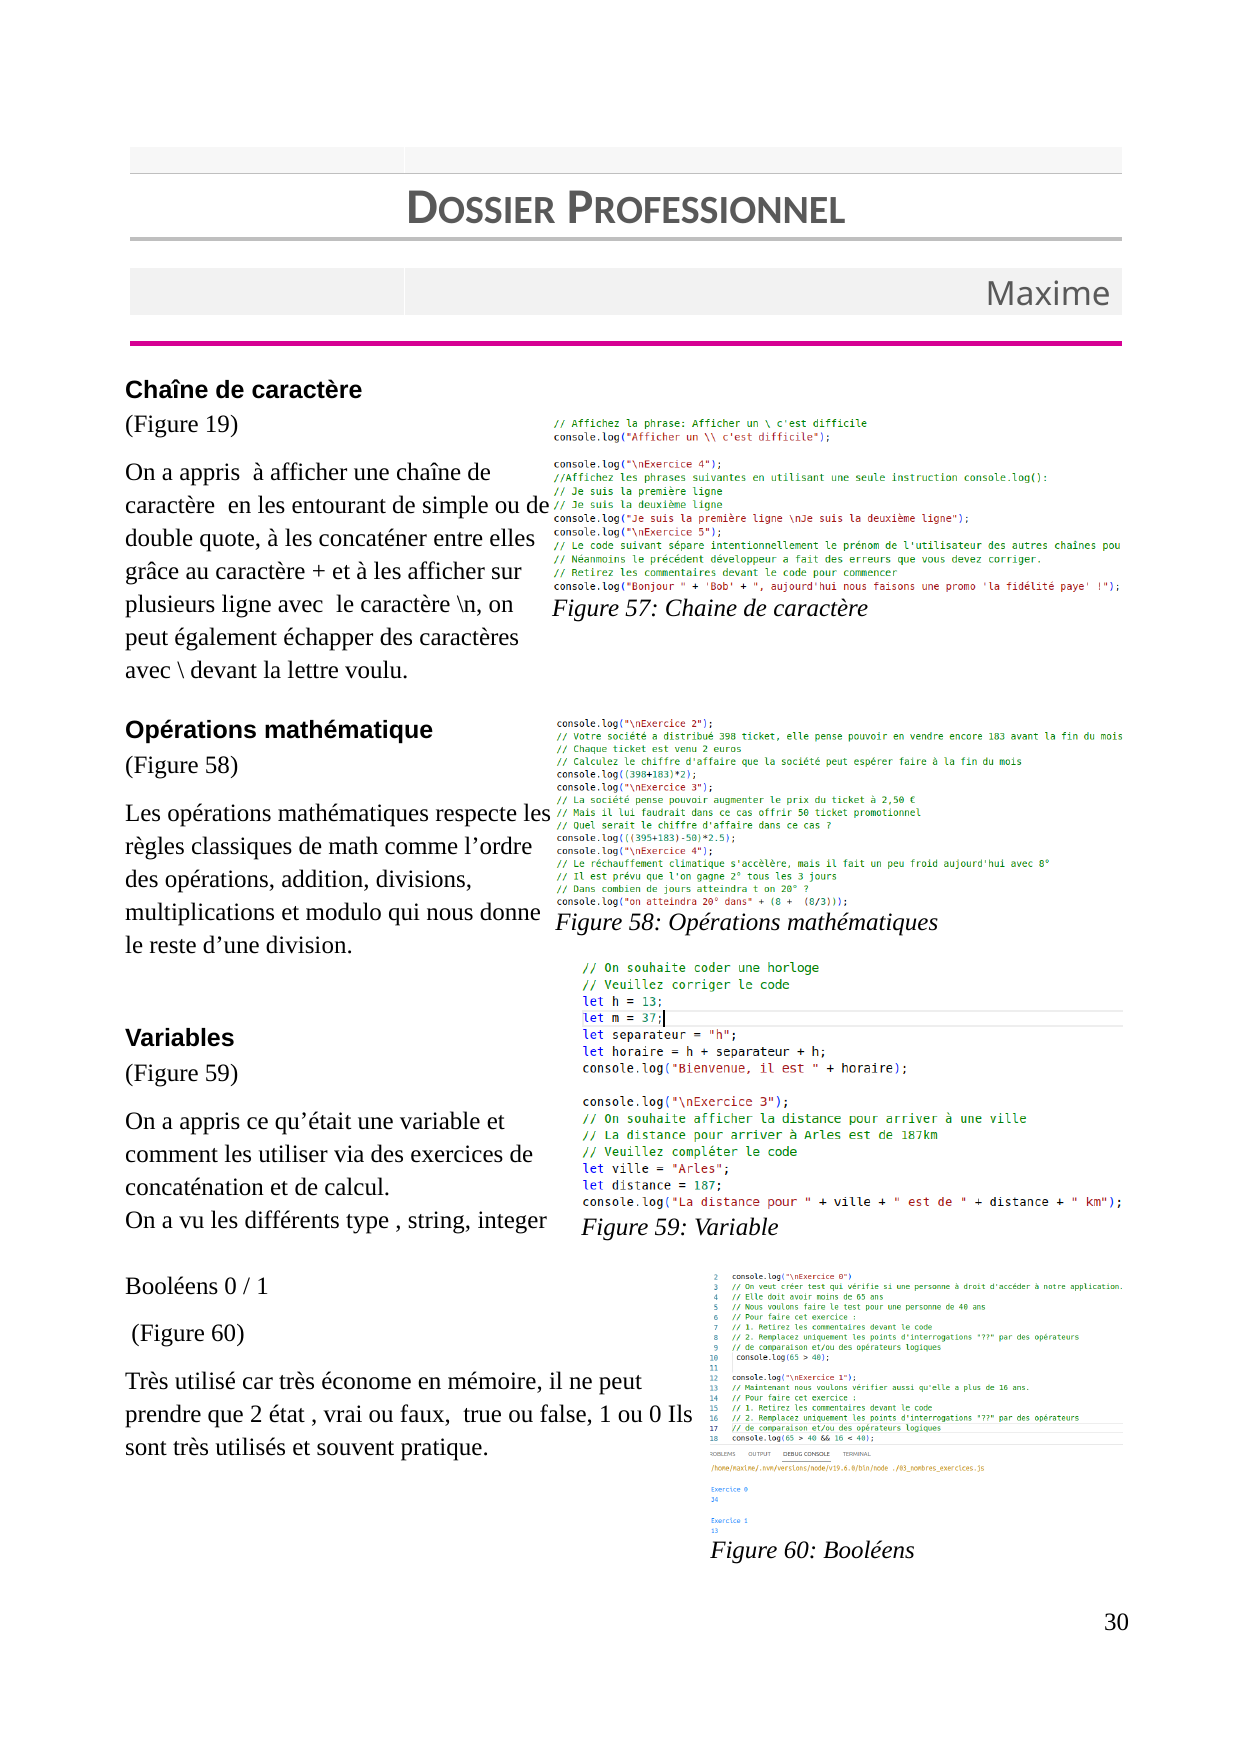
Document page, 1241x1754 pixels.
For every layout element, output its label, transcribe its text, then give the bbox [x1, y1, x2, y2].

text Figure 57: Chaine de caractère [552, 593, 1120, 622]
text On a appris ce qu’était une variable et comment les utiliser via des exercices de concaténation et de calcul. On a vu les différents type , string, integer Booléens 0 / 1 [125, 1106, 1123, 1300]
text (Figure 58) [125, 750, 555, 779]
text Figure 58: Opérations mathématiques [555, 908, 1123, 936]
subtitle Variables [125, 1023, 581, 1052]
text Figure 60: Booléens [710, 1536, 1123, 1564]
subtitle Chaîne de caractère [125, 374, 1123, 415]
picture [551, 415, 1120, 593]
picture [581, 962, 1123, 1212]
text (Figure 60) [125, 1318, 710, 1347]
text (Figure 59) [125, 1058, 581, 1087]
text Les opérations mathématiques respecte les règles classiques de math comme l’ordre des opérations, addition, divisions, multiplications et modulo qui nous donne le reste d’une division. [125, 798, 1123, 992]
subtitle [552, 622, 1120, 626]
subtitle Opérations mathématique [125, 707, 1123, 744]
text Figure 59: Variable [581, 1212, 1123, 1241]
text On a appris à afficher une chaîne de caractère en les entourant de simple ou de double quote, à les concaténer entre elles grâce au caractère + et à les afficher sur plusieurs ligne avec le caractère \n, on peut également échapper des caractères avec \ devant la lettre voulu. [125, 457, 1123, 684]
picture [555, 719, 1123, 908]
text (Figure 19) [125, 409, 552, 438]
text Très utilisé car très économe en mémoire, il ne peut prendre que 2 état , vrai ou faux, true ou false, 1 ou 0 Ils sont très utilisés et souvent pratique. [125, 1366, 710, 1494]
picture [710, 1272, 1123, 1536]
